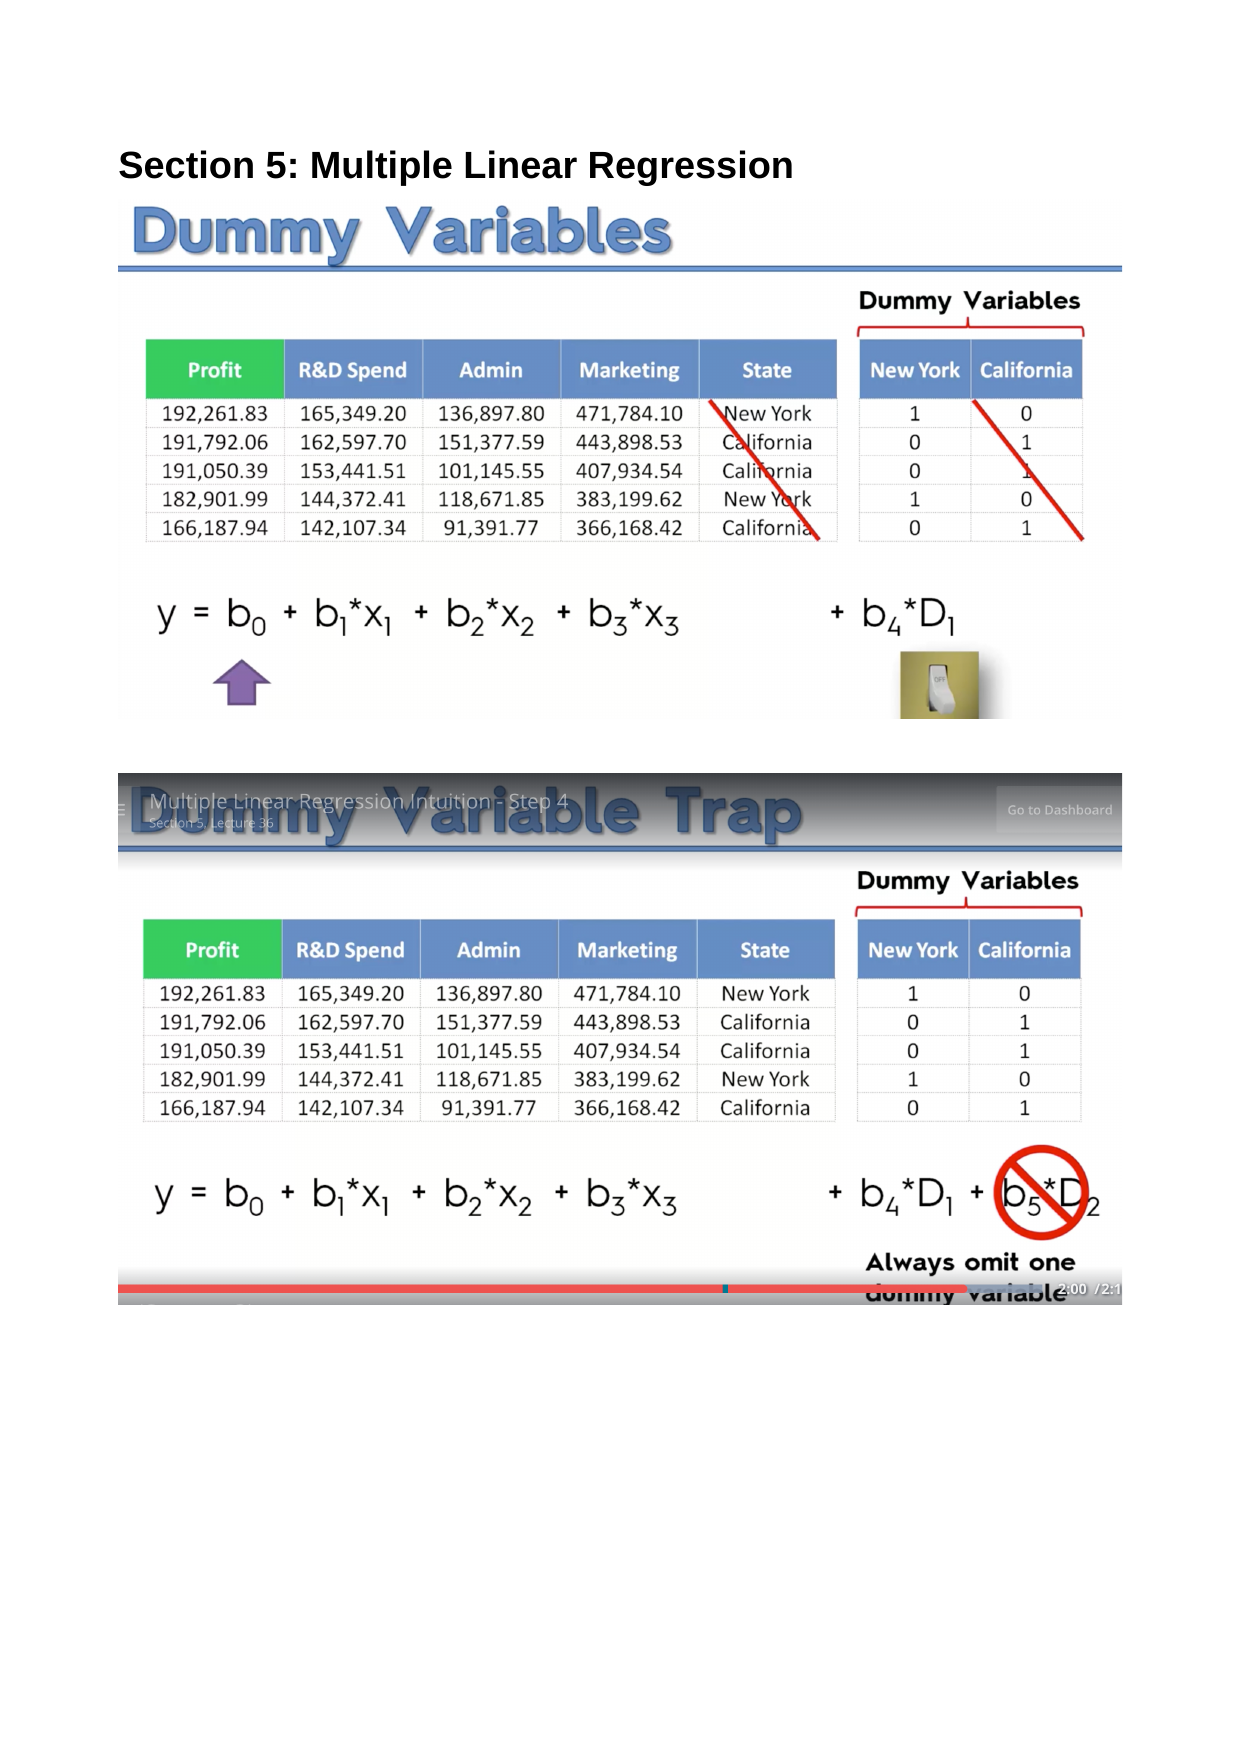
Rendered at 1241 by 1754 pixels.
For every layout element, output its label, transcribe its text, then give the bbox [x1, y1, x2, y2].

subtitle Section 5: Multiple Linear Regression [118, 143, 1122, 187]
picture [118, 773, 1123, 1305]
picture [118, 199, 1123, 719]
